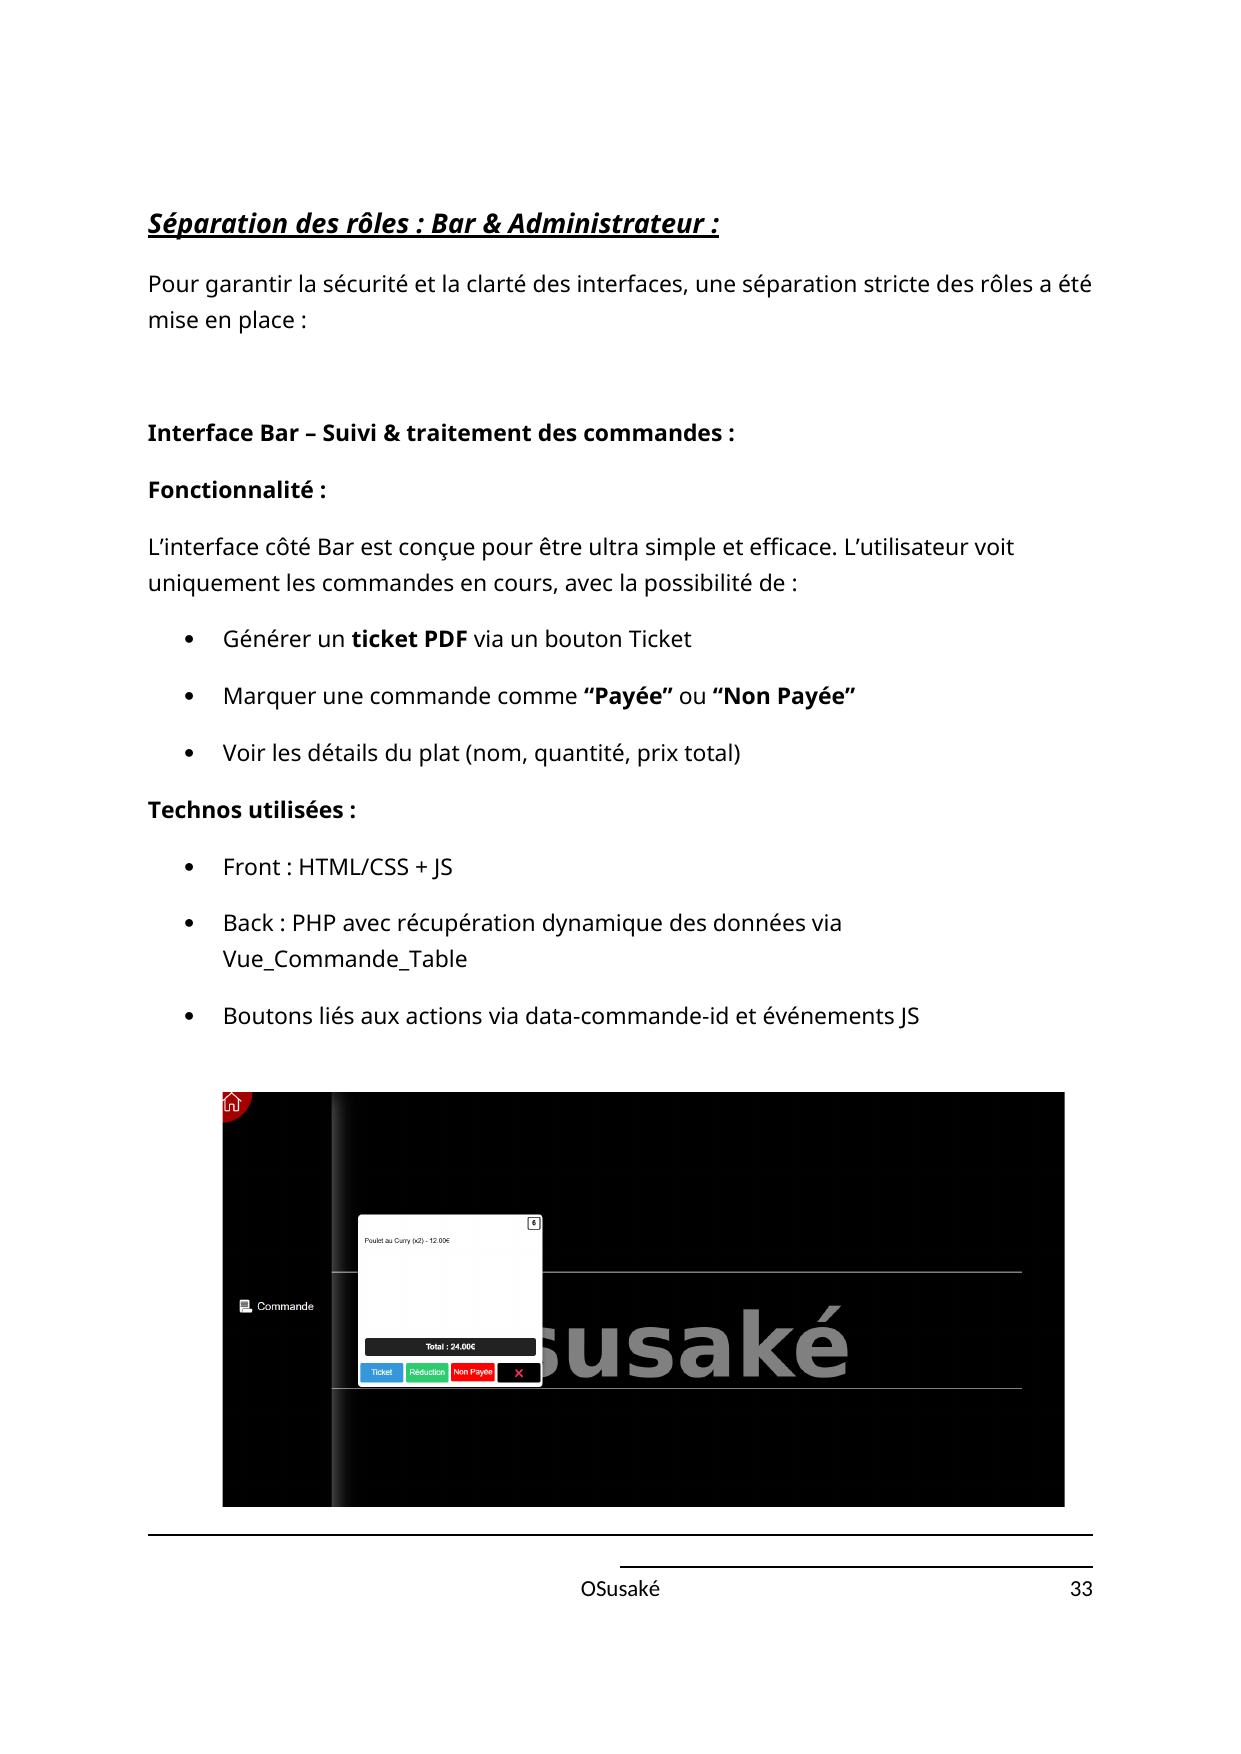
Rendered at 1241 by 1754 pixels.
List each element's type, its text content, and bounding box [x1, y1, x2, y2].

list Voir les détails du plat (nom, quantité, prix total) [185, 737, 1093, 768]
text Pour garantir la sécurité et la clarté des interfaces, une séparation stricte des rôles a été mise en place : [148, 268, 1093, 335]
text L’interface côté Bar est conçue pour être ultra simple et efficace. L’utilisateur voit uniquement les commandes en cours, avec la possibilité de : [148, 531, 1093, 598]
list Générer un ticket PDF via un bouton Ticket [185, 623, 1093, 654]
text Séparation des rôles : Bar & Administrateur : [148, 204, 1093, 241]
text Interface Bar – Suivi & traitement des commandes : [148, 417, 1093, 448]
text Technos utilisées : [148, 794, 1093, 825]
text Fonctionnalité : [148, 474, 1093, 505]
list Marquer une commande comme “Payée” ou “Non Payée” [185, 680, 1093, 711]
list Boutons liés aux actions via data-commande-id et événements JS [185, 1000, 1093, 1067]
picture [222, 1092, 1065, 1507]
list Back : PHP avec récupération dynamique des données via Vue_Commande_Table [185, 907, 1093, 974]
list Front : HTML/CSS + JS [185, 850, 1093, 882]
